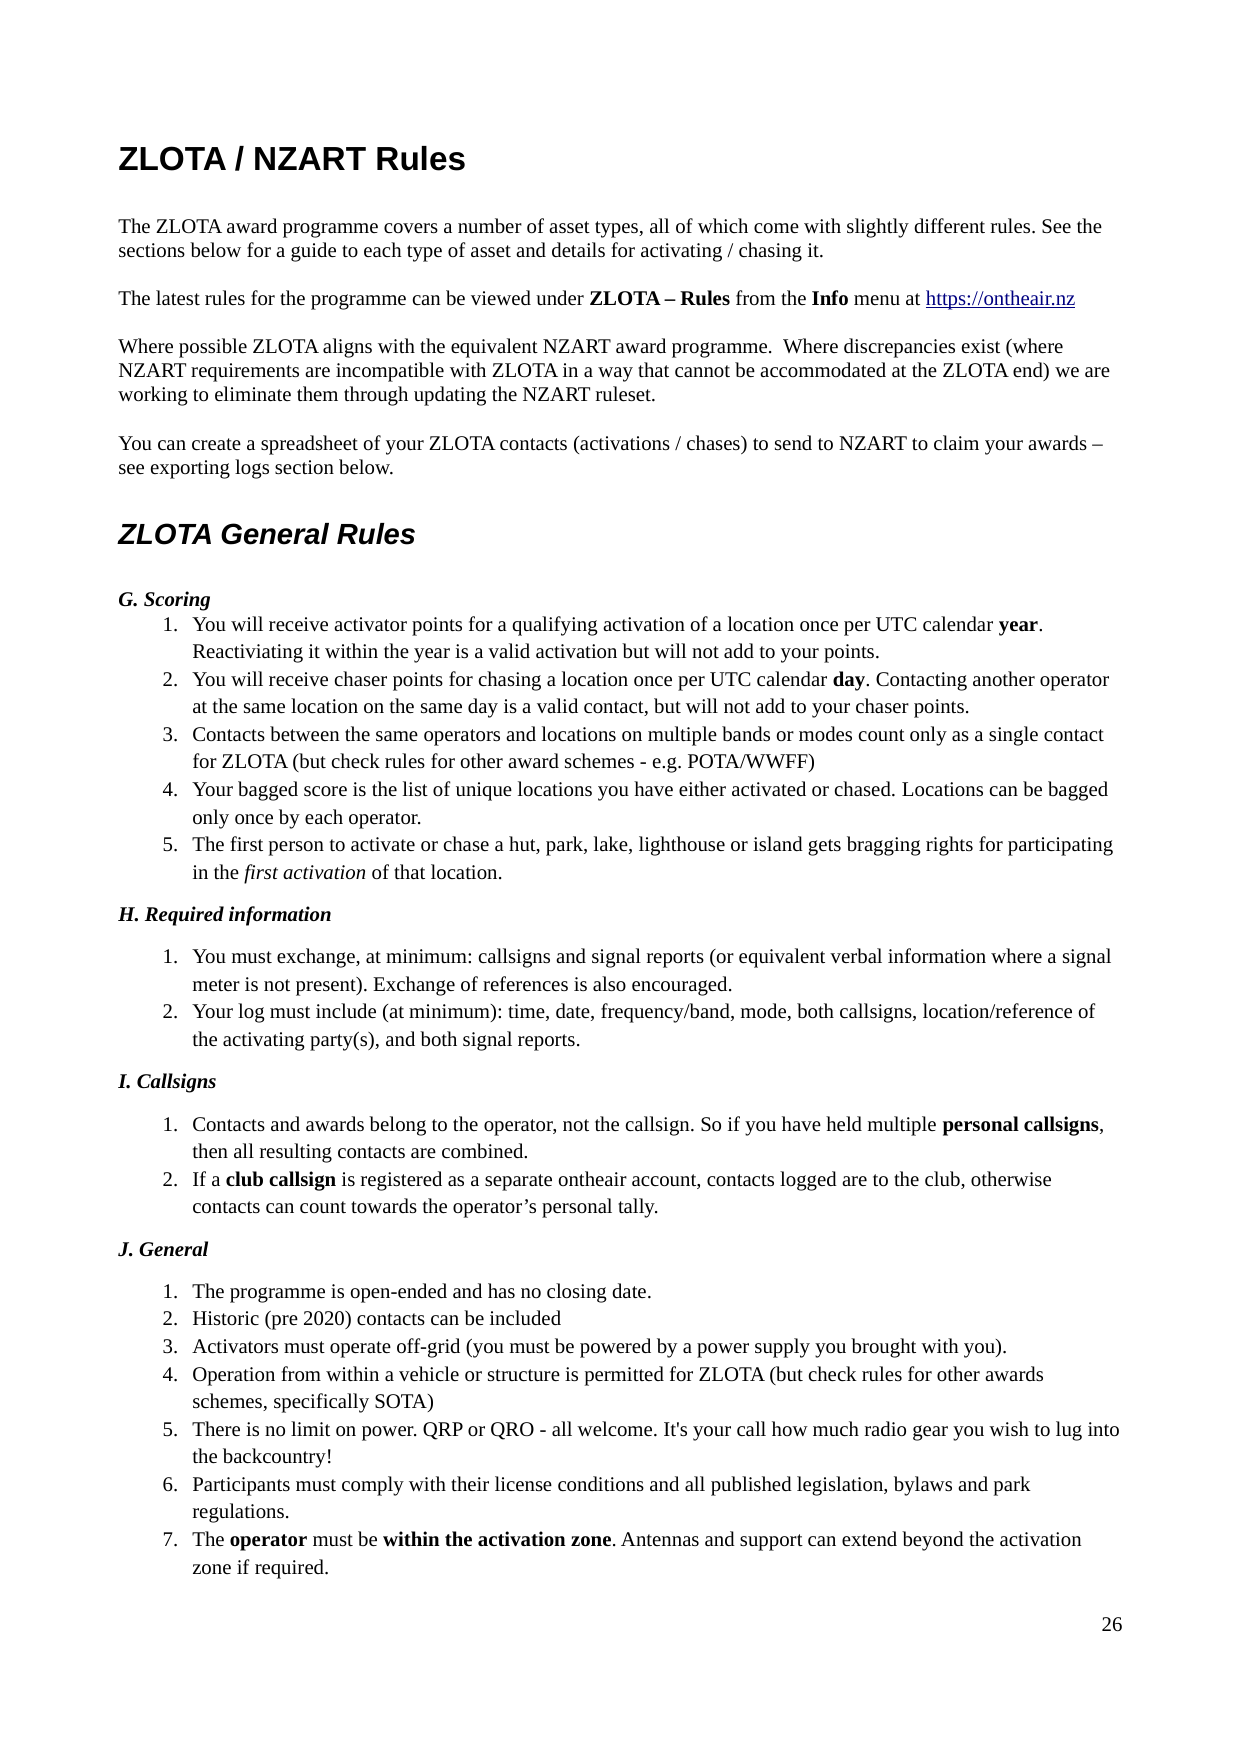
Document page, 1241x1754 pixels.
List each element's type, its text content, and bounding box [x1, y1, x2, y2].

subtitle ZLOTA General Rules [118, 517, 1122, 551]
text The ZLOTA award programme covers a number of asset types, all of which come with slightly different rules. See the sections below for a guide to each type of asset and details for activating / chasing it. [118, 214, 1122, 262]
text The latest rules for the programme can be viewed under ZLOTA – Rules from the Info menu at https://ontheair.nz [118, 286, 1122, 310]
list The programme is open-ended and has no closing date. [162, 1279, 1122, 1303]
list You must exchange, at minimum: callsigns and signal reports (or equivalent verbal information where a signal meter is not present). Exchange of references is also encouraged. [162, 944, 1122, 996]
list Your bagged score is the list of unique locations you have either activated or chased. Locations can be bagged only once by each operator. [162, 777, 1122, 829]
list If a club callsign is registered as a separate ontheair account, contacts logged are to the club, otherwise contacts can count towards the operator’s personal tally. [162, 1167, 1122, 1218]
list The first person to activate or chase a hut, park, lake, lighthouse or island gets bragging rights for participating in the first activation of that location. [162, 832, 1122, 884]
list The operator must be within the activation zone. Antennas and support can extend beyond the activation zone if required. [162, 1527, 1122, 1579]
text J. General [118, 1236, 1122, 1261]
text I. Callsigns [118, 1069, 1122, 1093]
list Operation from within a vehicle or structure is permitted for ZLOTA (but check rules for other awards schemes, specifically SOTA) [162, 1361, 1122, 1413]
text Where possible ZLOTA aligns with the equivalent NZART award programme. Where discrepancies exist (where NZART requirements are incompatible with ZLOTA in a way that cannot be accommodated at the ZLOTA end) we are working to eliminate them through updating the NZART ruleset. [118, 334, 1122, 406]
subtitle ZLOTA / NZART Rules [118, 139, 1122, 177]
list Contacts between the same operators and locations on multiple bands or modes count only as a single contact for ZLOTA (but check rules for other award schemes - e.g. POTA/WWFF) [162, 722, 1122, 773]
list Historic (pre 2020) contacts can be included [162, 1306, 1122, 1330]
list Activators must operate off-grid (you must be powered by a power supply you brought with you). [162, 1334, 1122, 1358]
text H. Required information [118, 902, 1122, 926]
list You will receive chaser points for chasing a location once per UTC calendar day. Contacting another operator at the same location on the same day is a valid contact, but will not add to your chaser points. [162, 667, 1122, 718]
list There is no limit on power. QRP or QRO - all welcome. It's your call how much radio gear you wish to lug into the backcountry! [162, 1417, 1122, 1468]
list Your log must include (at minimum): time, date, frequency/band, mode, both callsigns, location/reference of the activating party(s), and both signal reports. [162, 999, 1122, 1051]
list You will receive activator points for a qualifying activation of a location once per UTC calendar year. Reactiviating it within the year is a valid activation but will not add to your points. [162, 611, 1122, 663]
list Contacts and awards belong to the operator, not the callsign. So if you have held multiple personal callsigns, then all resulting contacts are combined. [162, 1111, 1122, 1163]
text G. Scoring [118, 587, 1122, 611]
list Participants must comply with their license conditions and all published legislation, bylaws and park regulations. [162, 1472, 1122, 1523]
text You can create a spreadsheet of your ZLOTA contacts (activations / chases) to send to NZART to claim your awards – see exporting logs section below. [118, 431, 1122, 479]
